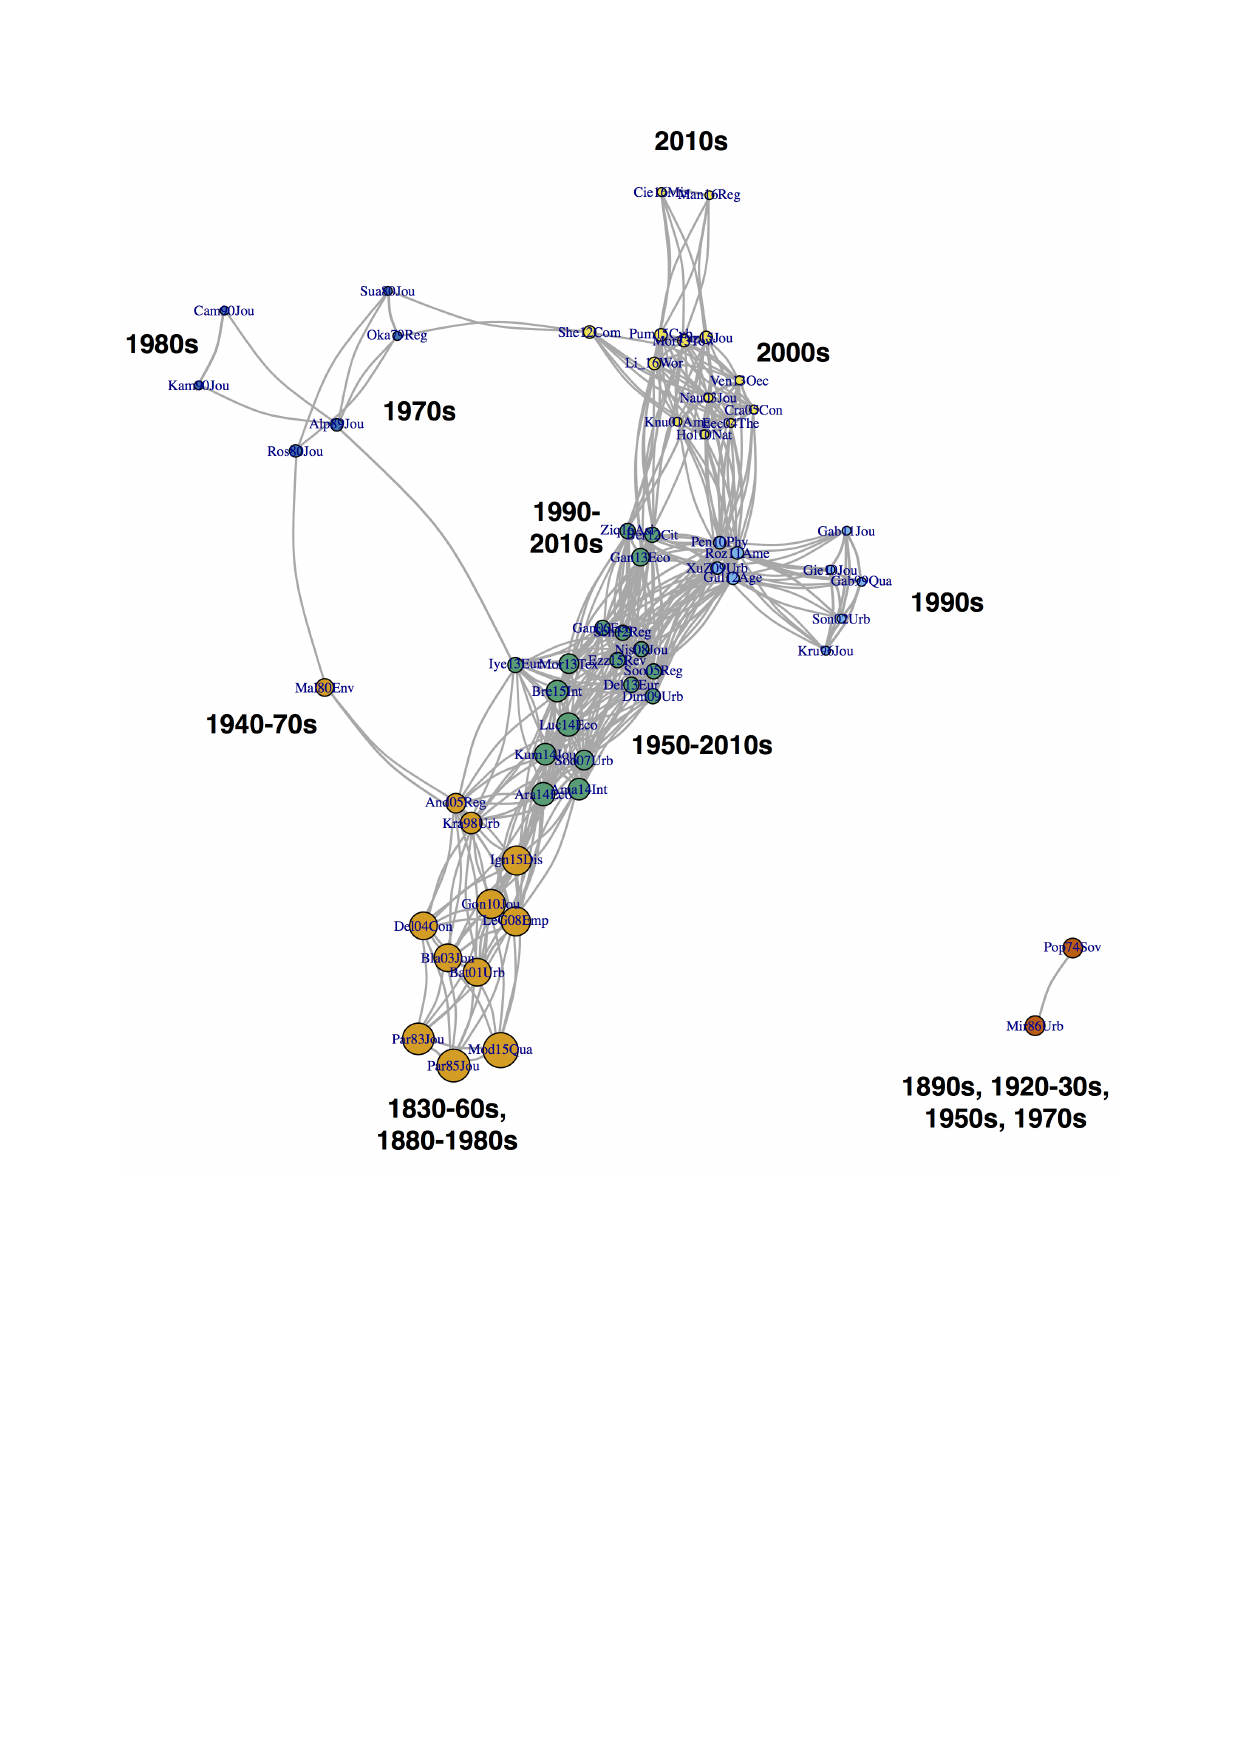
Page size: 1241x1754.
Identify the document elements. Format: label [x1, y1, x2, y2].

picture [118, 118, 1123, 1171]
